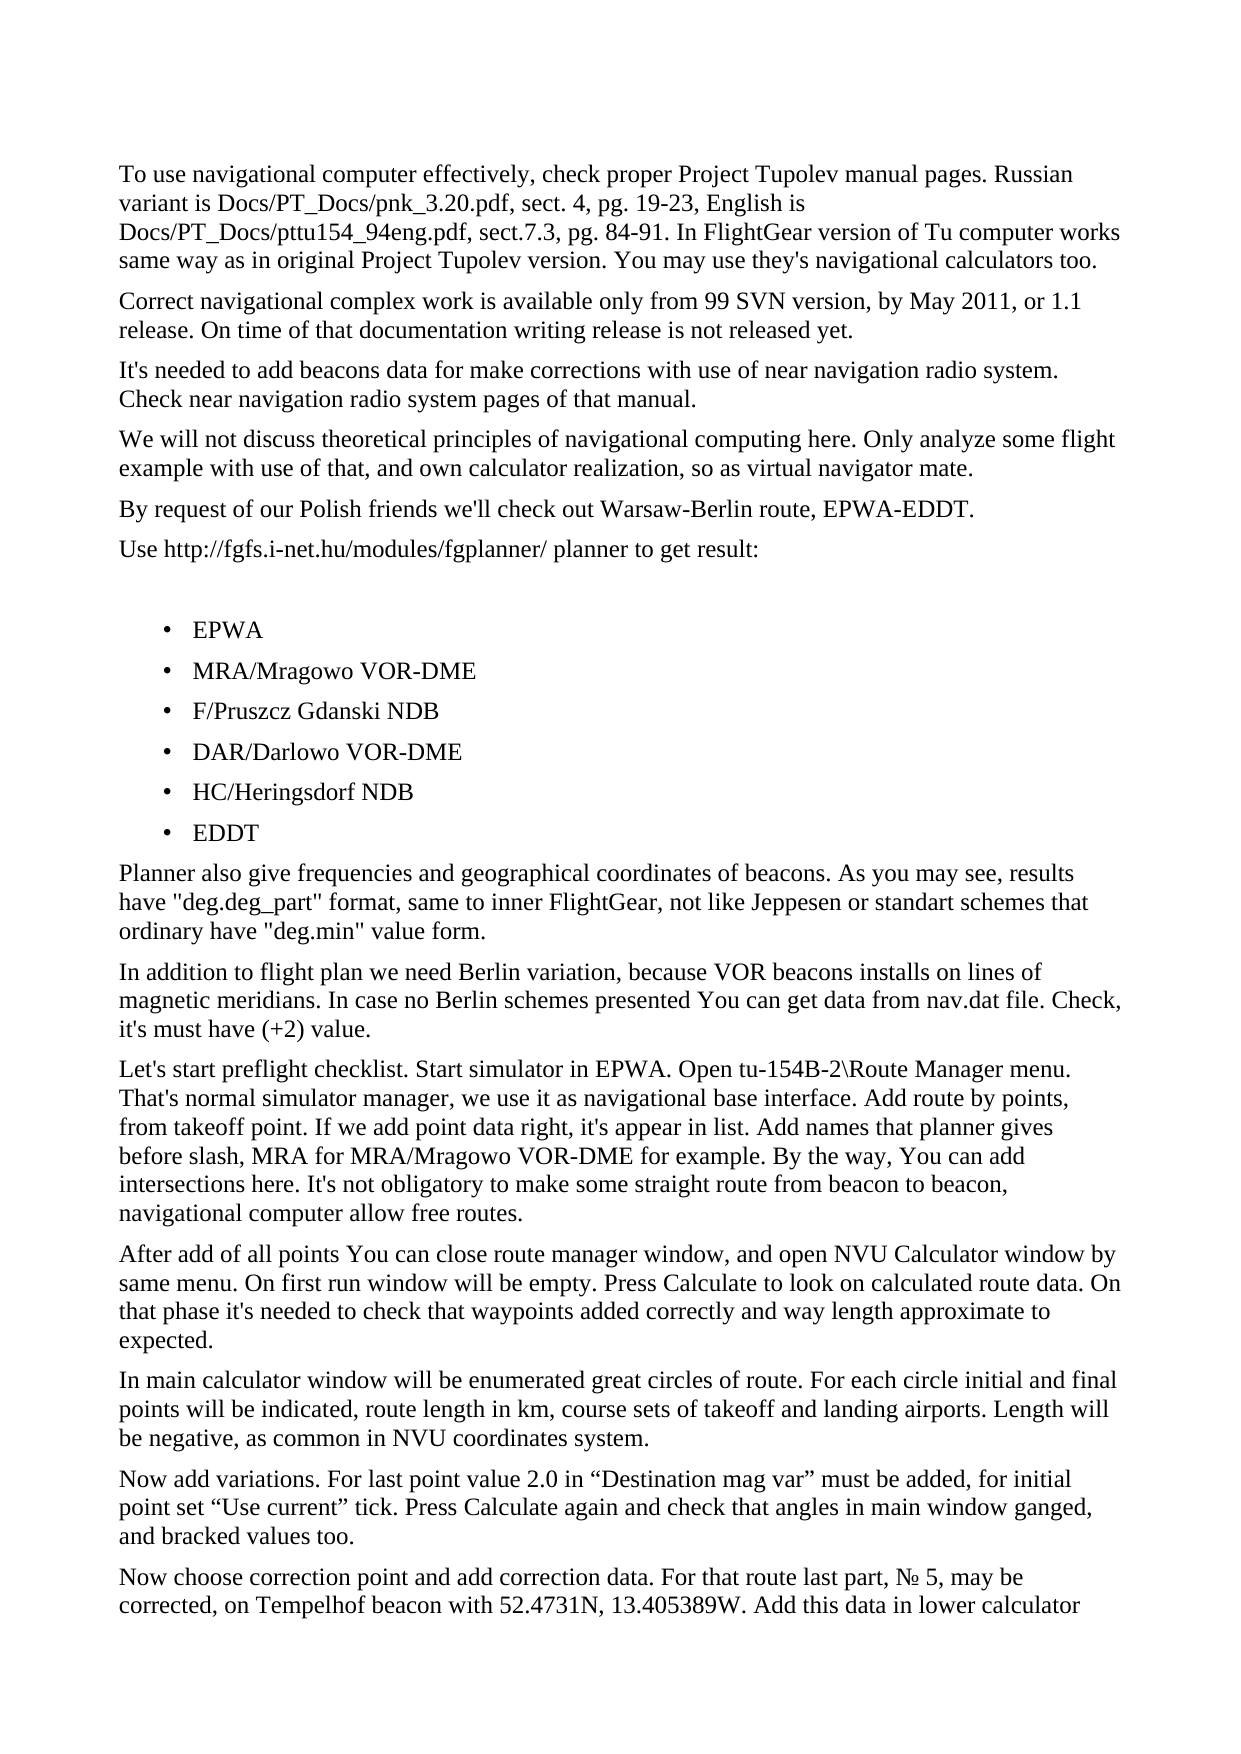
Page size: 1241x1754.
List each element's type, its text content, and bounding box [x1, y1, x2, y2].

list EDDT [163, 818, 1122, 847]
text By request of our Polish friends we'll check out Warsaw-Berlin route, EPWA-EDDT. [119, 494, 1122, 523]
list HC/Heringsdorf NDB [163, 777, 1122, 806]
text Let's start preflight checklist. Start simulator in EPWA. Open tu-154B-2\Route Manager menu. That's normal simulator manager, we use it as navigational base interface. Add route by points, from takeoff point. If we add point data right, it's appear in list. Add names that planner gives before slash, MRA for MRA/Mragowo VOR-DME for example. By the way, You can add intersections here. It's not obligatory to make some straight route from beacon to beacon, navigational computer allow free routes. [119, 1054, 1122, 1227]
text In addition to flight plan we need Berlin variation, because VOR beacons installs on lines of magnetic meridians. In case no Berlin schemes presented You can get data from nav.dat file. Check, it's must have (+2) value. [119, 957, 1122, 1043]
text In main calculator window will be enumerated great circles of route. For each circle initial and final points will be indicated, route length in km, course sets of takeoff and landing airports. Length will be negative, as common in NVU coordinates system. [119, 1366, 1122, 1452]
list EPWA [163, 615, 1122, 644]
text Now choose correction point and add correction data. For that route last part, № 5, may be corrected, on Tempelhof beacon with 52.4731N, 13.405389W. Add this data in lower calculator [119, 1562, 1122, 1619]
text After add of all points You can close route manager window, and open NVU Calculator window by same menu. On first run window will be empty. Press Calculate to look on calculated route data. On that phase it's needed to check that waypoints added correctly and way length approximate to expected. [119, 1239, 1122, 1354]
text To use navigational computer effectively, check proper Project Tupolev manual pages. Russian variant is Docs/PT_Docs/pnk_3.20.pdf, sect. 4, pg. 19-23, English is Docs/PT_Docs/pttu154_94eng.pdf, sect.7.3, pg. 84-91. In FlightGear version of Tu computer works same way as in original Project Tupolev version. You may use they's navigational calculators too. [119, 159, 1122, 274]
text Now add variations. For last point value 2.0 in “Destination mag var” must be added, for initial point set “Use current” tick. Press Calculate again and check that angles in main window ganged, and bracked values too. [119, 1464, 1122, 1550]
text Planner also give frequencies and geographical coordinates of beacons. As you may see, results have "deg.deg_part" format, same to inner FlightGear, not like Jeppesen or standart schemes that ordinary have "deg.min" value form. [119, 858, 1122, 945]
list MRA/Mragowo VOR-DME [163, 656, 1122, 685]
text Use http://fgfs.i-net.hu/modules/fgplanner/ planner to get result: [119, 534, 1122, 563]
text We will not discuss theoretical principles of navigational computing here. Only analyze some flight example with use of that, and own calculator realization, so as virtual navigator mate. [119, 424, 1122, 482]
text It's needed to add beacons data for make corrections with use of near navigation radio system. Check near navigation radio system pages of that manual. [119, 355, 1122, 413]
text Correct navigational complex work is available only from 99 SVN version, by May 2011, or 1.1 release. On time of that documentation writing release is not released yet. [119, 286, 1122, 343]
list DAR/Darlowo VOR-DME [163, 737, 1122, 766]
list F/Pruszcz Gdanski NDB [163, 696, 1122, 725]
